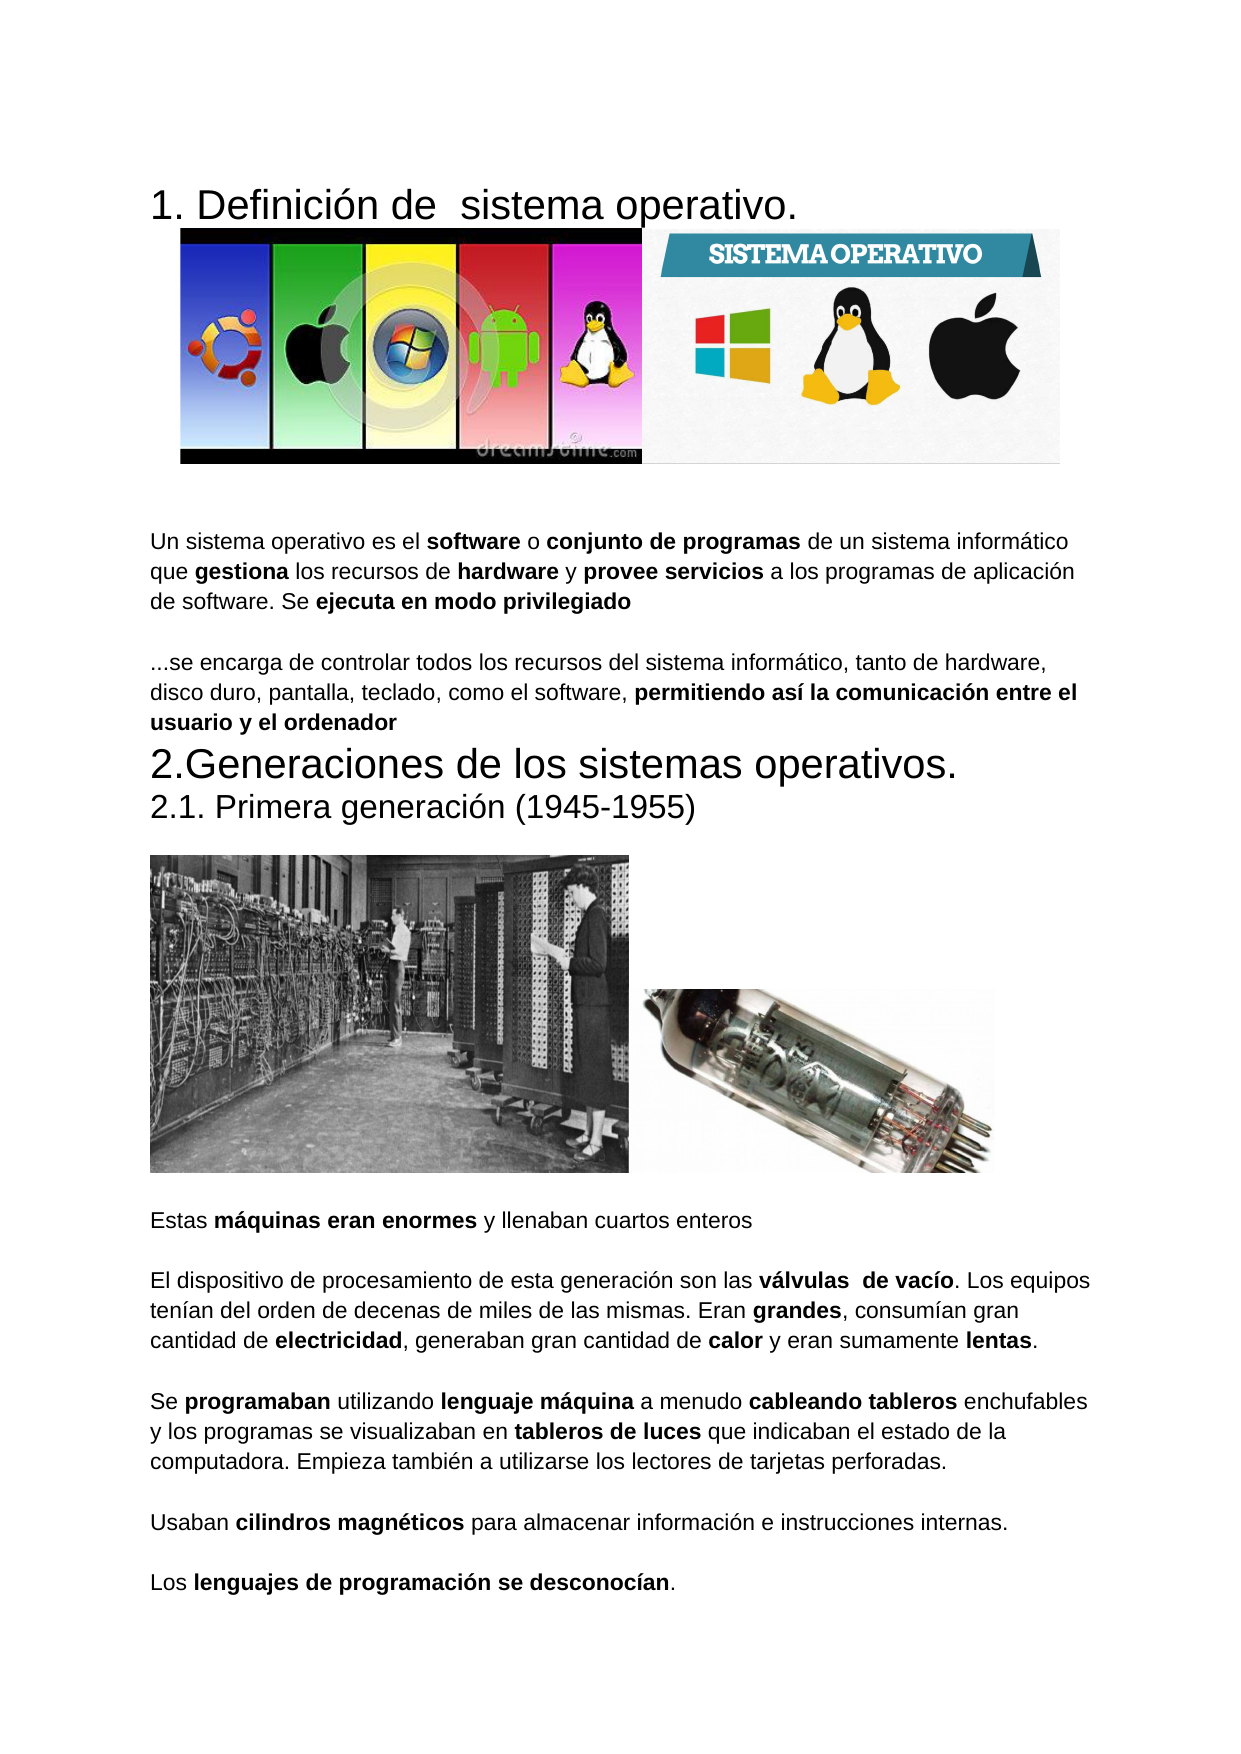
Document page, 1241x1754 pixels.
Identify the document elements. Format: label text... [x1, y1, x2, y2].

picture [150, 855, 996, 1173]
text Los lenguajes de programación se desconocían. [150, 1569, 1090, 1595]
subtitle 1. Definición de sistema operativo. [150, 180, 1090, 228]
text Usaban cilindros magnéticos para almacenar información e instrucciones internas. [150, 1509, 1090, 1535]
text El dispositivo de procesamiento de esta generación son las válvulas de vacío. Los equipos tenían del orden de decenas de miles de las mismas. Eran grandes, consumían gran cantidad de electricidad, generaban gran cantidad de calor y eran sumamente lentas. [150, 1267, 1090, 1354]
text Se programaban utilizando lenguaje máquina a menudo cableando tableros enchufables y los programas se visualizaban en tableros de luces que indicaban el estado de la computadora. Empieza también a utilizarse los lectores de tarjetas perforadas. [150, 1388, 1090, 1474]
picture [180, 228, 1060, 464]
text ...se encarga de controlar todos los recursos del sistema informático, tanto de hardware, disco duro, pantalla, teclado, como el software, permitiendo así la comunicación entre el usuario y el ordenador [150, 649, 1090, 735]
subtitle 2.1. Primera generación (1945-1955) [150, 787, 1090, 826]
text Un sistema operativo es el software o conjunto de programas de un sistema informático que gestiona los recursos de hardware y provee servicios a los programas de aplicación de software. Se ejecuta en modo privilegiado [150, 528, 1090, 614]
text Estas máquinas eran enormes y llenaban cuartos enteros [150, 1207, 1090, 1233]
subtitle 2.Generaciones de los sistemas operativos. [150, 739, 1090, 787]
